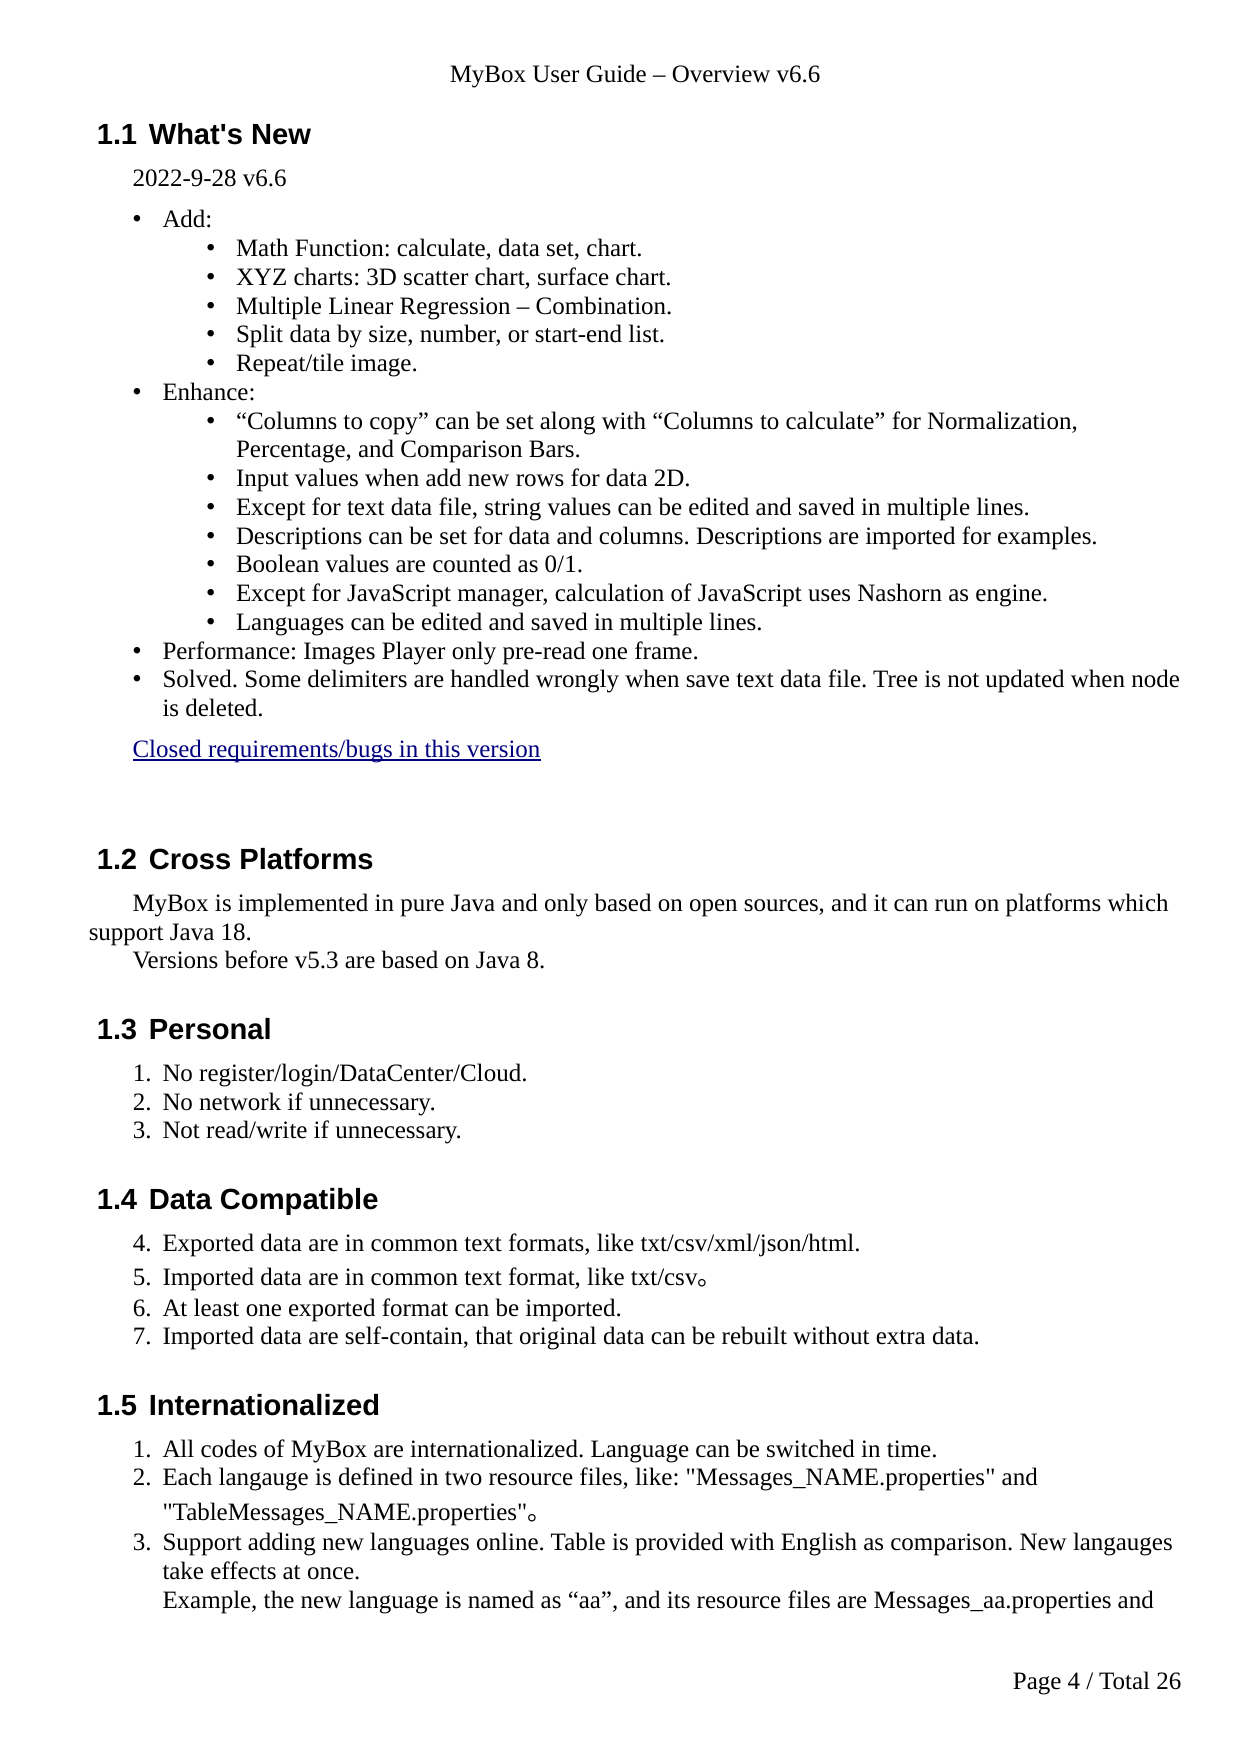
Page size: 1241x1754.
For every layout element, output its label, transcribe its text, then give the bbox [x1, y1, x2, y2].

list Except for JavaScript manager, calculation of JavaScript uses Nashorn as engine. [206, 578, 1181, 607]
list Each langauge is defined in two resource files, like: "Messages_NAME.properties" and "TableMessages_NAME.properties"。 [133, 1462, 1181, 1527]
list “Columns to copy” can be set along with “Columns to calculate” for Normalization, Percentage, and Comparison Bars. [206, 406, 1181, 463]
list No network if unnecessary. [133, 1087, 1181, 1115]
list Descriptions can be set for data and columns. Descriptions are imported for examples. [206, 521, 1181, 549]
subtitle Cross Platforms [88, 842, 1181, 876]
list Not read/write if unnecessary. [133, 1115, 1181, 1144]
text 2022-9-28 v6.6 [88, 163, 1181, 192]
list XYZ charts: 3D scatter chart, surface chart. [206, 262, 1181, 291]
list Imported data are in common text format, like txt/csv。 [133, 1256, 1181, 1293]
list Math Function: calculate, data set, chart. [206, 233, 1181, 262]
list Performance: Images Player only pre-read one frame. [133, 636, 1181, 664]
list At least one exported format can be imported. [133, 1293, 1181, 1321]
list Add: [133, 204, 1181, 233]
list Split data by size, number, or start-end list. [206, 319, 1181, 348]
list Languages can be edited and saved in multiple lines. [206, 607, 1181, 636]
list No register/login/DataCenter/Cloud. [133, 1058, 1181, 1087]
list Multiple Linear Regression – Combination. [206, 291, 1181, 319]
list Except for text data file, string values can be edited and saved in multiple lines. [206, 492, 1181, 521]
subtitle Data Compatible [88, 1182, 1181, 1215]
subtitle What's New [88, 117, 1181, 151]
text Closed requirements/bugs in this version [88, 734, 1181, 763]
list Enhance: [133, 377, 1181, 406]
list Support adding new languages online. Table is provided with English as comparison. New langauges take effects at once. Example, the new language is named as “aa”, and its resource files are Messages_aa.properties and [133, 1527, 1181, 1614]
list Input values when add new rows for data 2D. [206, 463, 1181, 492]
list Imported data are self-contain, that original data can be rebuilt without extra data. [133, 1321, 1181, 1350]
text MyBox is implemented in pure Java and only based on open sources, and it can run on platforms which support Java 18. Versions before v5.3 are based on Java 8. [88, 888, 1181, 974]
subtitle Internationalized [88, 1388, 1181, 1421]
list Boolean values are counted as 0/1. [206, 549, 1181, 578]
subtitle Personal [88, 1012, 1181, 1045]
list Repeat/tile image. [206, 348, 1181, 377]
list Solved. Some delimiters are handled wrongly when save text data file. Tree is not updated when node is deleted. [133, 664, 1181, 722]
list Exported data are in common text formats, like txt/csv/xml/json/html. [133, 1228, 1181, 1256]
list All codes of MyBox are internationalized. Language can be switched in time. [133, 1434, 1181, 1462]
